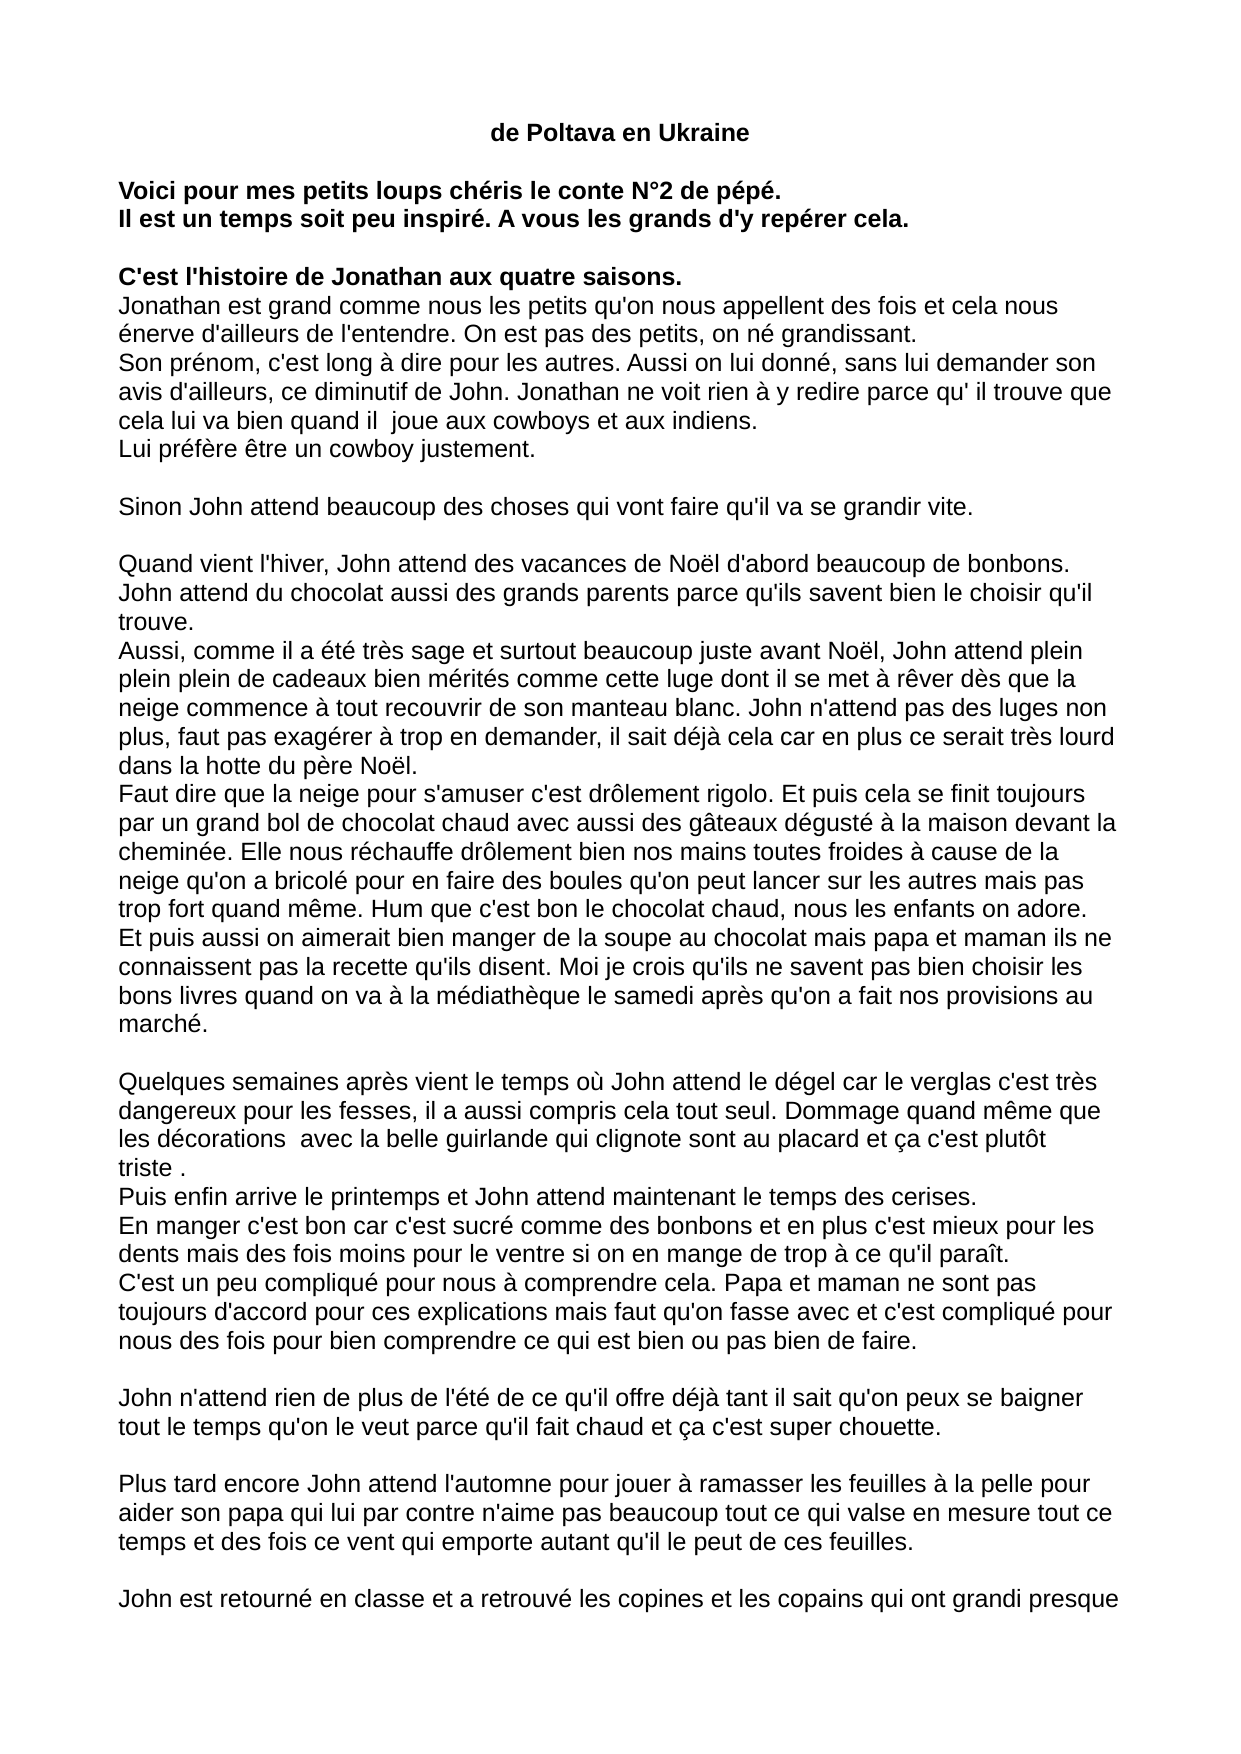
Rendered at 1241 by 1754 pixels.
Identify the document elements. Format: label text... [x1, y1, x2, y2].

text Son prénom, c'est long à dire pour les autres. Aussi on lui donné, sans lui demander son avis d'ailleurs, ce diminutif de John. Jonathan ne voit rien à y redire parce qu' il trouve que cela lui va bien quand il joue aux cowboys et aux indiens. [118, 348, 1122, 434]
text Voici pour mes petits loups chéris le conte N°2 de pépé. Il est un temps soit peu inspiré. A vous les grands d'y repérer cela. [118, 176, 1122, 233]
text John est retourné en classe et a retrouvé les copines et les copains qui ont grandi presque [118, 1584, 1122, 1613]
text John n'attend rien de plus de l'été de ce qu'il offre déjà tant il sait qu'on peux se baigner tout le temps qu'on le veut parce qu'il fait chaud et ça c'est super chouette. [118, 1383, 1122, 1441]
text Quelques semaines après vient le temps où John attend le dégel car le verglas c'est très dangereux pour les fesses, il a aussi compris cela tout seul. Dommage quand même que les décorations avec la belle guirlande qui clignote sont au placard et ça c'est plutôt triste . [118, 1067, 1122, 1182]
text En manger c'est bon car c'est sucré comme des bonbons et en plus c'est mieux pour les dents mais des fois moins pour le ventre si on en mange de trop à ce qu'il paraît. [118, 1211, 1122, 1268]
text de Poltava en Ukraine [118, 118, 1122, 147]
text Aussi, comme il a été très sage et surtout beaucoup juste avant Noël, John attend plein plein plein de cadeaux bien mérités comme cette luge dont il se met à rêver dès que la neige commence à tout recouvrir de son manteau blanc. John n'attend pas des luges non plus, faut pas exagérer à trop en demander, il sait déjà cela car en plus ce serait très lourd dans la hotte du père Noël. [118, 636, 1122, 779]
text Et puis aussi on aimerait bien manger de la soupe au chocolat mais papa et maman ils ne connaissent pas la recette qu'ils disent. Moi je crois qu'ils ne savent pas bien choisir les bons livres quand on va à la médiathèque le samedi après qu'on a fait nos provisions au marché. [118, 923, 1122, 1038]
text C'est l'histoire de Jonathan aux quatre saisons. [118, 262, 1122, 291]
text Jonathan est grand comme nous les petits qu'on nous appellent des fois et cela nous énerve d'ailleurs de l'entendre. On est pas des petits, on né grandissant. [118, 291, 1122, 348]
text Lui préfère être un cowboy justement. [118, 434, 1122, 463]
text Quand vient l'hiver, John attend des vacances de Noël d'abord beaucoup de bonbons. John attend du chocolat aussi des grands parents parce qu'ils savent bien le choisir qu'il trouve. [118, 549, 1122, 636]
text Puis enfin arrive le printemps et John attend maintenant le temps des cerises. [118, 1182, 1122, 1211]
text Sinon John attend beaucoup des choses qui vont faire qu'il va se grandir vite. [118, 492, 1122, 521]
text C'est un peu compliqué pour nous à comprendre cela. Papa et maman ne sont pas toujours d'accord pour ces explications mais faut qu'on fasse avec et c'est compliqué pour nous des fois pour bien comprendre ce qui est bien ou pas bien de faire. [118, 1268, 1122, 1354]
text Plus tard encore John attend l'automne pour jouer à ramasser les feuilles à la pelle pour aider son papa qui lui par contre n'aime pas beaucoup tout ce qui valse en mesure tout ce temps et des fois ce vent qui emporte autant qu'il le peut de ces feuilles. [118, 1469, 1122, 1556]
text Faut dire que la neige pour s'amuser c'est drôlement rigolo. Et puis cela se finit toujours par un grand bol de chocolat chaud avec aussi des gâteaux dégusté à la maison devant la cheminée. Elle nous réchauffe drôlement bien nos mains toutes froides à cause de la neige qu'on a bricolé pour en faire des boules qu'on peut lancer sur les autres mais pas trop fort quand même. Hum que c'est bon le chocolat chaud, nous les enfants on adore. [118, 779, 1122, 923]
